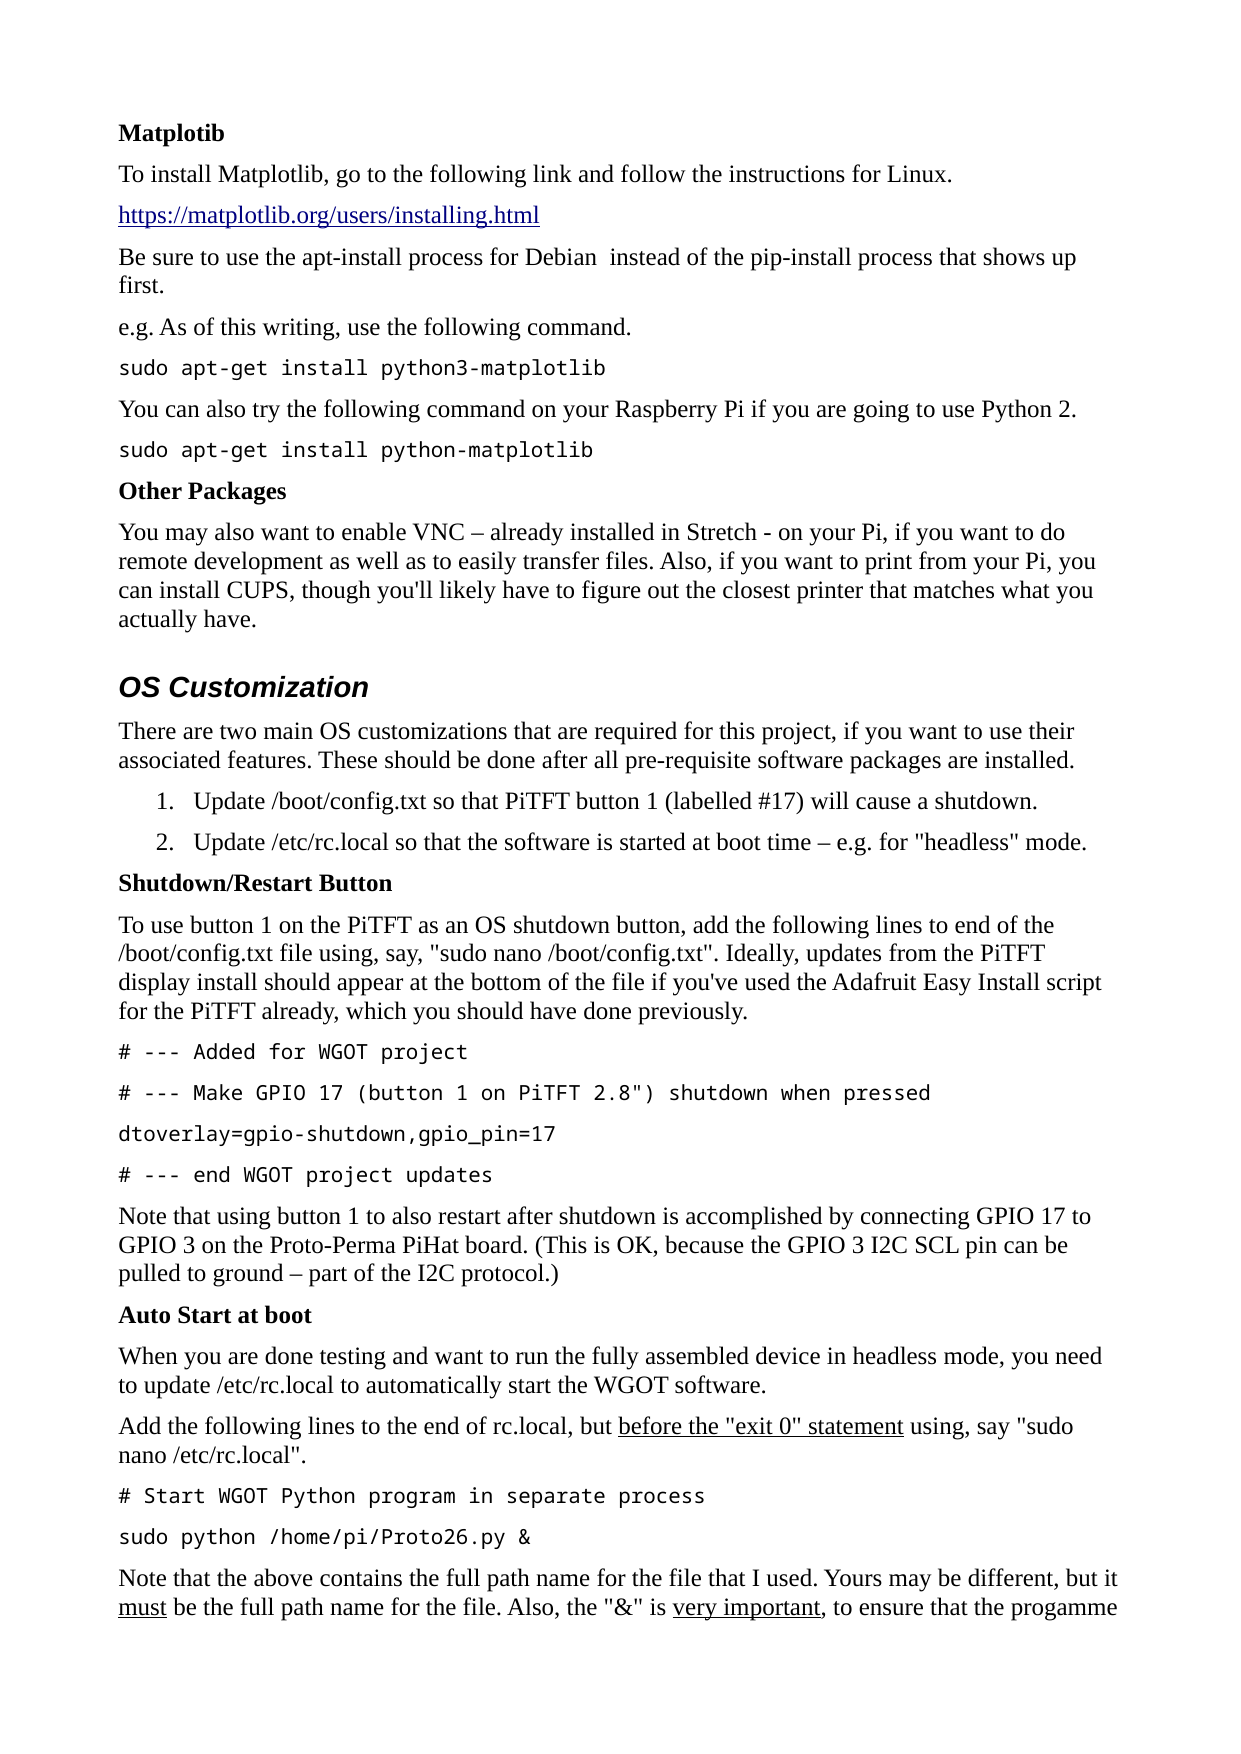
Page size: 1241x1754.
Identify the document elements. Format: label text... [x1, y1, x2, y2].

subtitle OS Customization [118, 670, 1122, 703]
text # --- Make GPIO 17 (button 1 on PiTFT 2.8") shutdown when pressed [118, 1078, 1122, 1107]
text Shutdown/Restart Button [118, 868, 1122, 897]
text Auto Start at boot [118, 1300, 1122, 1328]
text Other Packages [118, 476, 1122, 505]
text When you are done testing and want to run the fully assembled device in headless mode, you need to update /etc/rc.local to automatically start the WGOT software. [118, 1341, 1122, 1398]
text dtoverlay=gpio-shutdown,gpio_pin=17 [118, 1119, 1122, 1148]
text # --- end WGOT project updates [118, 1160, 1122, 1188]
text You can also try the following command on your Raspberry Pi if you are going to use Python 2. [118, 394, 1122, 423]
text To use button 1 on the PiTFT as an OS shutdown button, add the following lines to end of the /boot/config.txt file using, say, "sudo nano /boot/config.txt". Ideally, updates from the PiTFT display install should appear at the bottom of the file if you've used the Adafruit Easy Install script for the PiTFT already, which you should have done previously. [118, 910, 1122, 1025]
text Add the following lines to the end of rc.local, but before the "exit 0" statement using, say "sudo nano /etc/rc.local". [118, 1411, 1122, 1468]
text https://matplotlib.org/users/installing.html [118, 201, 1122, 229]
text Note that the above contains the full path name for the file that I used. Yours may be different, but it must be the full path name for the file. Also, the "&" is very important, to ensure that the progamme [118, 1563, 1122, 1620]
text # Start WGOT Python program in separate process [118, 1481, 1122, 1509]
text Note that using button 1 to also restart after shutdown is accomplished by connecting GPIO 17 to GPIO 3 on the Proto-Perma PiHat board. (This is OK, because the GPIO 3 I2C SCL pin can be pulled to ground – part of the I2C protocol.) [118, 1201, 1122, 1287]
text Be sure to use the apt-install process for Debian instead of the pip-install process that shows up first. [118, 242, 1122, 299]
text To install Matplotlib, go to the following link and follow the instructions for Linux. [118, 159, 1122, 188]
text sudo apt-get install python3-matplotlib [118, 353, 1122, 382]
text You may also want to enable VNC – already installed in Stretch - on your Pi, if you want to do remote development as well as to easily transfer files. Also, if you want to print from your Pi, you can install CUPS, though you'll likely have to figure out the closest printer that matches what you actually have. [118, 517, 1122, 632]
text sudo python /home/pi/Proto26.py & [118, 1522, 1122, 1550]
text e.g. As of this writing, use the following command. [118, 312, 1122, 341]
list Update /etc/rc.local so that the software is started at boot time – e.g. for "headless" mode. [156, 827, 1122, 856]
text # --- Added for WGOT project [118, 1037, 1122, 1066]
text sudo apt-get install python-matplotlib [118, 435, 1122, 464]
list Update /boot/config.txt so that PiTFT button 1 (labelled #17) will cause a shutdown. [156, 786, 1122, 815]
text There are two main OS customizations that are required for this project, if you want to use their associated features. These should be done after all pre-requisite software packages are installed. [118, 716, 1122, 773]
text Matplotib [118, 118, 1122, 147]
